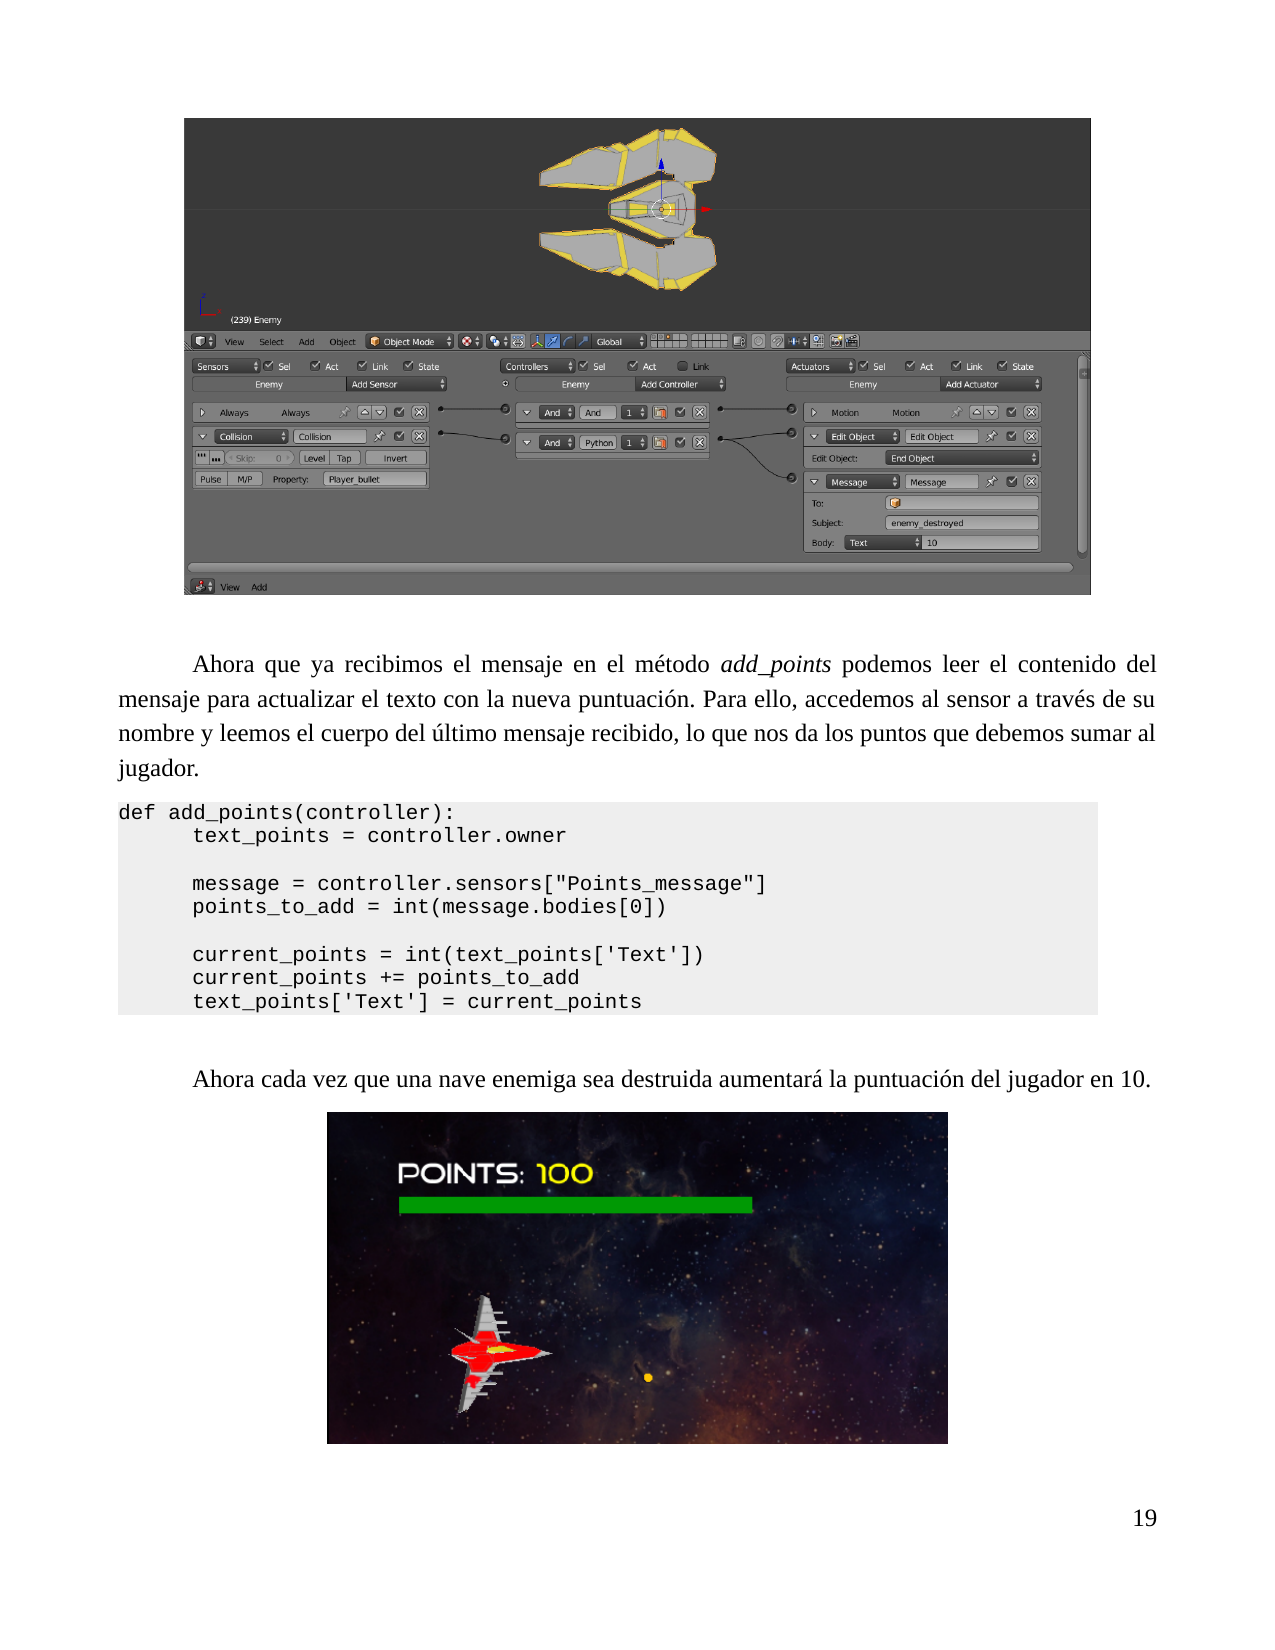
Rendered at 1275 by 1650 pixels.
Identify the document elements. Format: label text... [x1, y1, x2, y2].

text points_to_add = int(message.bodies[0]) [118, 896, 1098, 920]
picture [184, 118, 1091, 595]
picture [327, 1112, 948, 1444]
text def add_points(controller): [118, 802, 1098, 826]
text current_points = int(text_points['Text']) [118, 944, 1098, 967]
text text_points['Text'] = current_points [118, 991, 1098, 1015]
text text_points = controller.owner [118, 826, 1098, 849]
text current_points += points_to_add [118, 967, 1098, 991]
text Ahora que ya recibimos el mensaje en el método add_points podemos leer el contenido del mensaje para actualizar el texto con la nueva puntuación. Para ello, accedemos al sensor a través de su nombre y leemos el cuerpo del último mensaje recibido, lo que nos da los puntos que debemos sumar al jugador. [118, 649, 1157, 782]
text Ahora cada vez que una nave enemiga sea destruida aumentará la puntuación del jugador en 10. [118, 1064, 1157, 1092]
text message = controller.sensors["Points_message"] [118, 873, 1098, 896]
